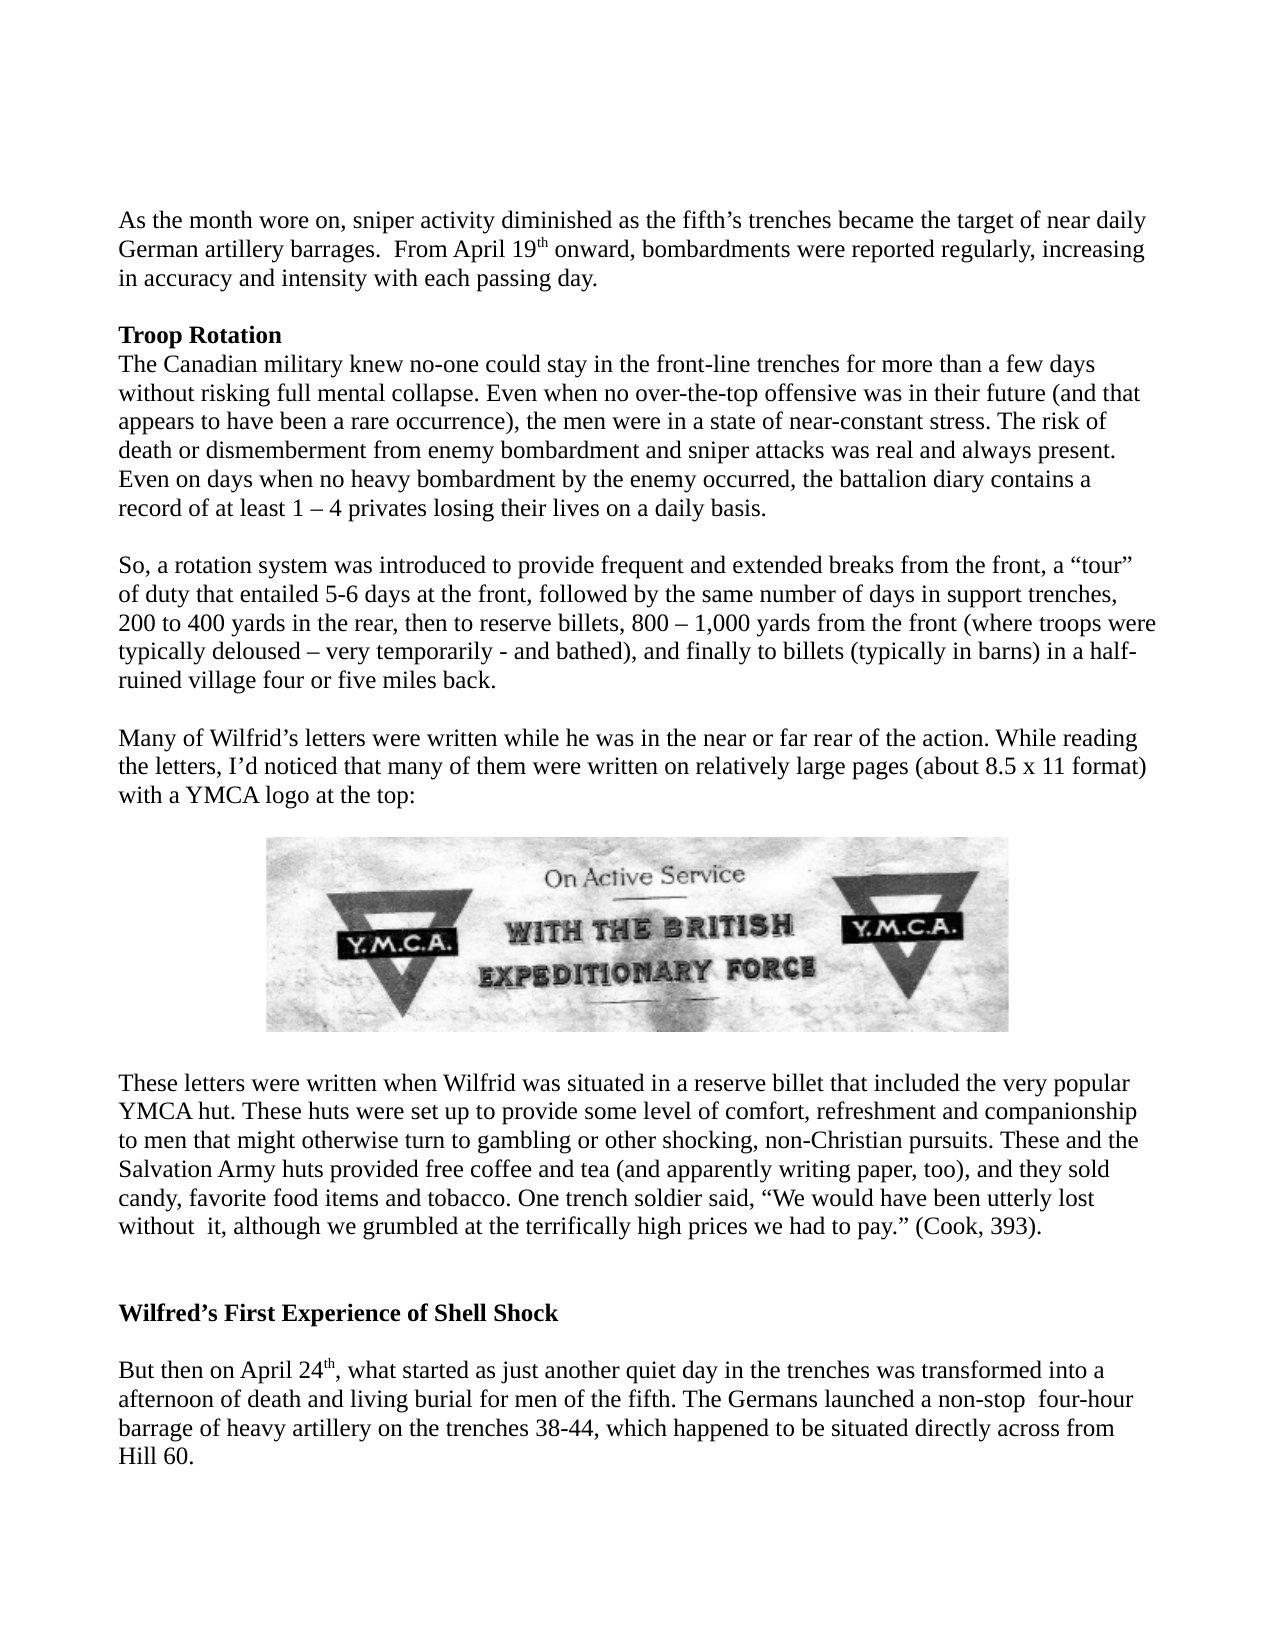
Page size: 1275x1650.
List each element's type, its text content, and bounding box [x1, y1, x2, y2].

text But then on April 24th, what started as just another quiet day in the trenches was transformed into a afternoon of death and living burial for men of the fifth. The Germans launched a non-stop four-hour barrage of heavy artillery on the trenches 38-44, which happened to be situated directly across from Hill 60. [118, 1355, 1157, 1470]
text So, a rotation system was introduced to provide frequent and extended breaks from the front, a “tour” of duty that entailed 5-6 days at the front, followed by the same number of days in support trenches, 200 to 400 yards in the rear, then to reserve billets, 800 – 1,000 yards from the front (where troops were typically deloused – very temporarily - and bathed), and finally to billets (typically in barns) in a half-ruined village four or five miles back. [118, 550, 1157, 694]
text Troop Rotation [118, 320, 1157, 349]
picture [266, 837, 1009, 1032]
text The Canadian military knew no-one could stay in the front-line trenches for more than a few days without risking full mental collapse. Even when no over-the-top offensive was in their future (and that appears to have been a rare occurrence), the men were in a state of near-constant stress. The risk of death or dismemberment from enemy bombardment and sniper attacks was real and always present. Even on days when no heavy bombardment by the enemy occurred, the battalion diary contains a record of at least 1 – 4 privates losing their lives on a daily basis. [118, 349, 1157, 521]
text These letters were written when Wilfrid was situated in a reserve billet that included the very popular YMCA hut. These huts were set up to provide some level of comfort, refreshment and companionship to men that might otherwise turn to gambling or other shocking, non-Christian pursuits. These and the Salvation Army huts provided free coffee and tea (and apparently writing paper, too), and they sold candy, favorite food items and tobacco. One trench soldier said, “We would have been utterly lost without it, although we grumbled at the terrifically high prices we had to pay.” (Cook, 393). [118, 1068, 1157, 1240]
text As the month wore on, sniper activity diminished as the fifth’s trenches became the target of near daily German artillery barrages. From April 19th onward, bombardments were reported regularly, increasing in accuracy and intensity with each passing day. [118, 205, 1157, 291]
text Wilfred’s First Experience of Shell Shock [118, 1298, 1157, 1326]
text Many of Wilfrid’s letters were written while he was in the near or far rear of the action. While reading the letters, I’d noticed that many of them were written on relatively large pages (about 8.5 x 11 format) with a YMCA logo at the top: [118, 723, 1157, 809]
